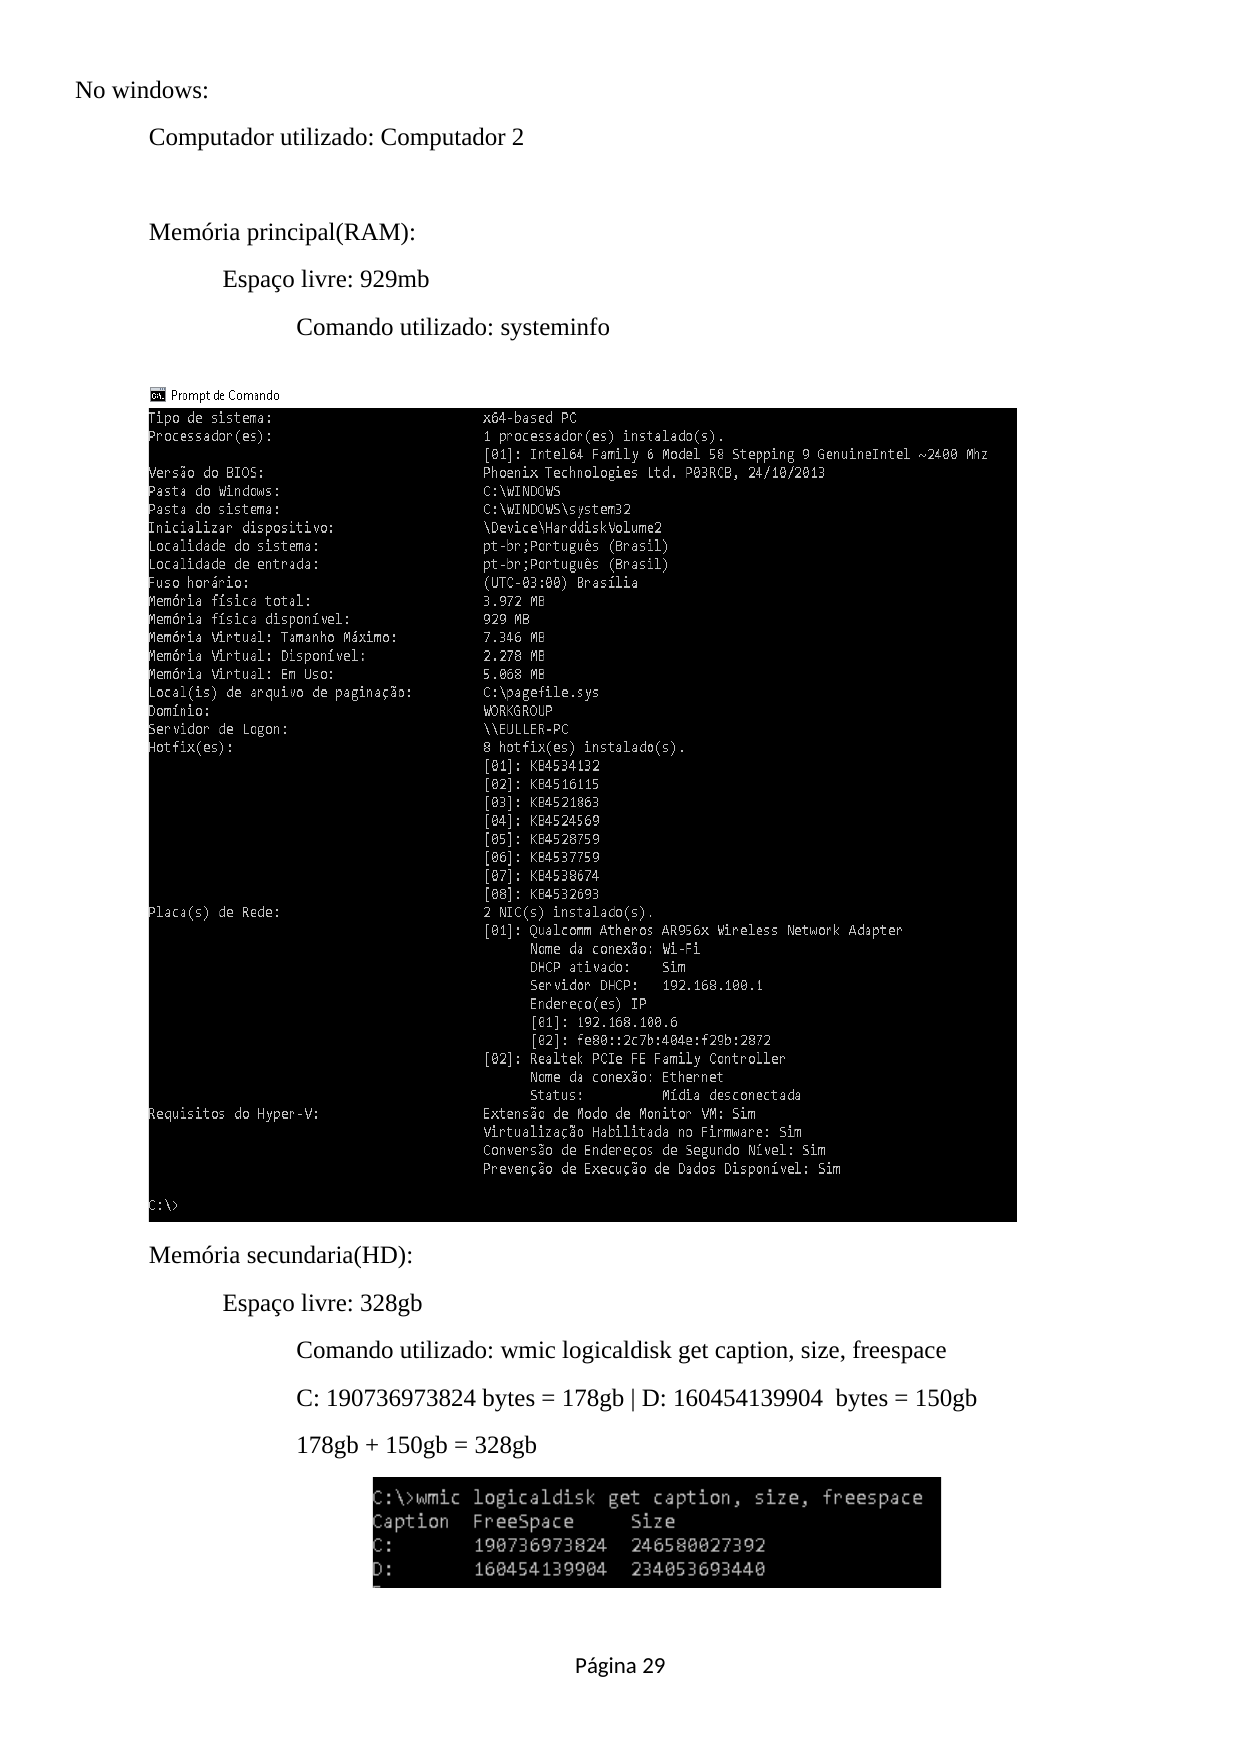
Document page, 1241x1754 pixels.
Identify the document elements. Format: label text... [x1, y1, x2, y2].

text Espaço livre: 328gb [75, 1288, 1165, 1317]
text No windows: [75, 75, 1165, 104]
text Comando utilizado: wmic logicaldisk get caption, size, freespace [75, 1335, 1165, 1364]
text Memória principal(RAM): [75, 217, 1165, 246]
text Memória secundaria(HD): [75, 1241, 1165, 1269]
text Comando utilizado: systeminfo [75, 312, 1165, 341]
picture [148, 382, 1017, 1222]
text C: 190736973824 bytes = 178gb | D: 160454139904 bytes = 150gb [149, 1383, 1165, 1411]
text 178gb + 150gb = 328gb [149, 1430, 1165, 1459]
text Espaço livre: 929mb [75, 264, 1165, 293]
text Computador utilizado: Computador 2 [75, 122, 1165, 151]
